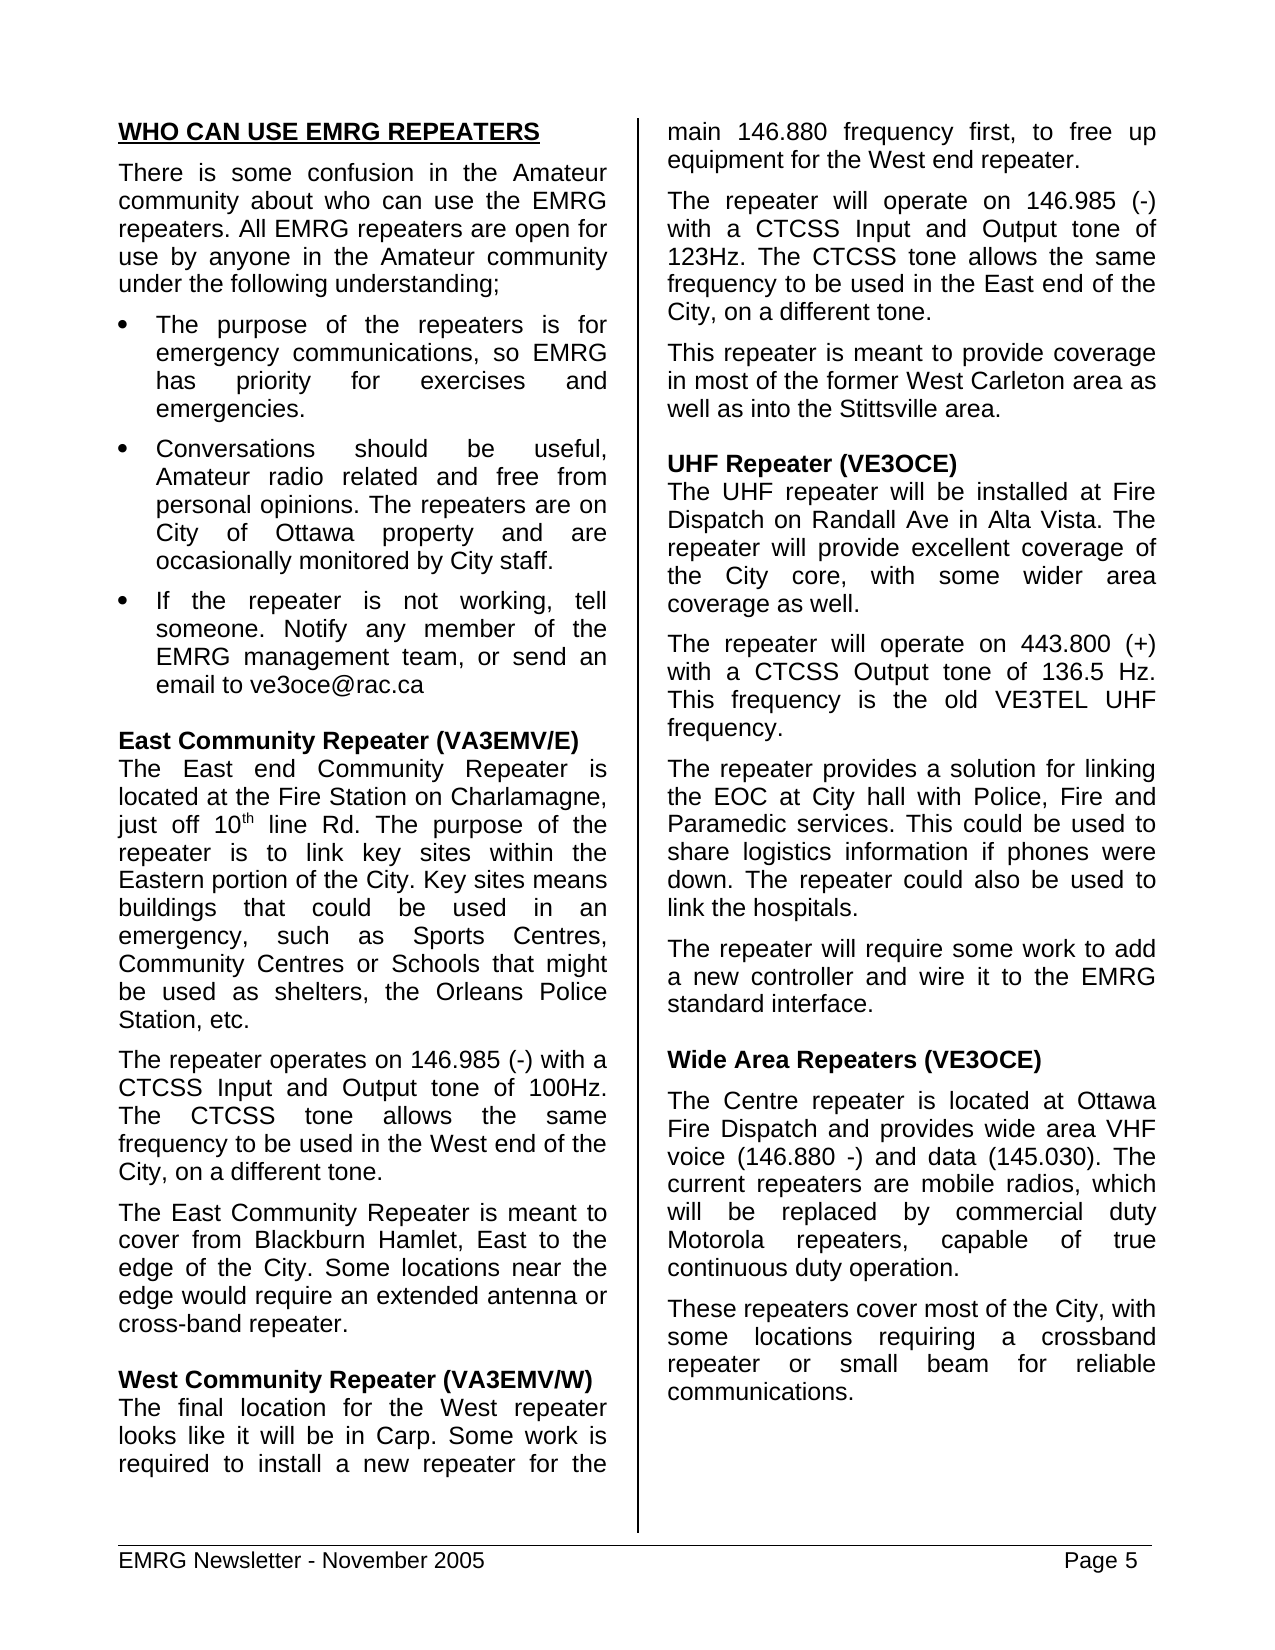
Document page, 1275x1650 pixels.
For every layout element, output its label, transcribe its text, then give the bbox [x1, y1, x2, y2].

subtitle East Community Repeater (VA3EMV/E) [118, 727, 608, 755]
text The East Community Repeater is meant to cover from Blackburn Hamlet, East to the edge of the City. Some locations near the edge would require an extended antenna or cross-band repeater. [118, 1198, 608, 1338]
list The purpose of the repeaters is for emergency communications, so EMRG has priority for exercises and emergencies. [118, 311, 608, 422]
text The repeater will operate on 146.985 (-) with a CTCSS Input and Output tone of 123Hz. The CTCSS tone allows the same frequency to be used in the East end of the City, on a different tone. [667, 186, 1157, 326]
text There is some confusion in the Amateur community about who can use the EMRG repeaters. All EMRG repeaters are open for use by anyone in the Amateur community under the following understanding; [118, 158, 608, 298]
subtitle UHF Repeater (VE3OCE) [667, 450, 1157, 478]
text The Centre repeater is located at Ottawa Fire Dispatch and provides wide area VHF voice (146.880 -) and data (145.030). The current repeaters are mobile radios, which will be replaced by commercial duty Motorola repeaters, capable of true continuous duty operation. [667, 1086, 1157, 1282]
text This repeater is meant to provide coverage in most of the former West Carleton area as well as into the Stittsville area. [667, 338, 1157, 422]
text The repeater provides a solution for linking the EOC at City hall with Police, Fire and Paramedic services. This could be used to share logistics information if phones were down. The repeater could also be used to link the hospitals. [667, 754, 1157, 922]
text The repeater operates on 146.985 (-) with a CTCSS Input and Output tone of 100Hz. The CTCSS tone allows the same frequency to be used in the West end of the City, on a different tone. [118, 1046, 608, 1186]
subtitle West Community Repeater (VA3EMV/W) [118, 1366, 608, 1394]
text The East end Community Repeater is located at the Fire Station on Charlamagne, just off 10th line Rd. The purpose of the repeater is to link key sites within the Eastern portion of the City. Key sites means buildings that could be used in an emergency, such as Sports Centres, Community Centres or Schools that might be used as shelters, the Orleans Police Station, etc. [118, 755, 608, 1034]
text The repeater will require some work to add a new controller and wire it to the EMRG standard interface. [667, 934, 1157, 1018]
text The UHF repeater will be installed at Fire Dispatch on Randall Ave in Alta Vista. The repeater will provide excellent coverage of the City core, with some wider area coverage as well. [667, 478, 1157, 618]
list Conversations should be useful, Amateur radio related and free from personal opinions. The repeaters are on City of Ottawa property and are occasionally monitored by City staff. [118, 435, 608, 574]
text The final location for the West repeater looks like it will be in Carp. Some work is required to install a new repeater for the [118, 1394, 608, 1478]
list If the repeater is not working, tell someone. Notify any member of the EMRG management team, or send an email to ve3oce@rac.ca [118, 587, 608, 699]
text The repeater will operate on 443.800 (+) with a CTCSS Output tone of 136.5 Hz. This frequency is the old VE3TEL UHF frequency. [667, 630, 1157, 742]
text These repeaters cover most of the City, with some locations requiring a crossband repeater or small beam for reliable communications. [667, 1294, 1157, 1406]
subtitle Wide Area Repeaters (VE3OCE) [667, 1046, 1157, 1074]
text main 146.880 frequency first, to free up equipment for the West end repeater. [667, 118, 1157, 174]
text WHO CAN USE EMRG REPEATERS [118, 118, 608, 146]
